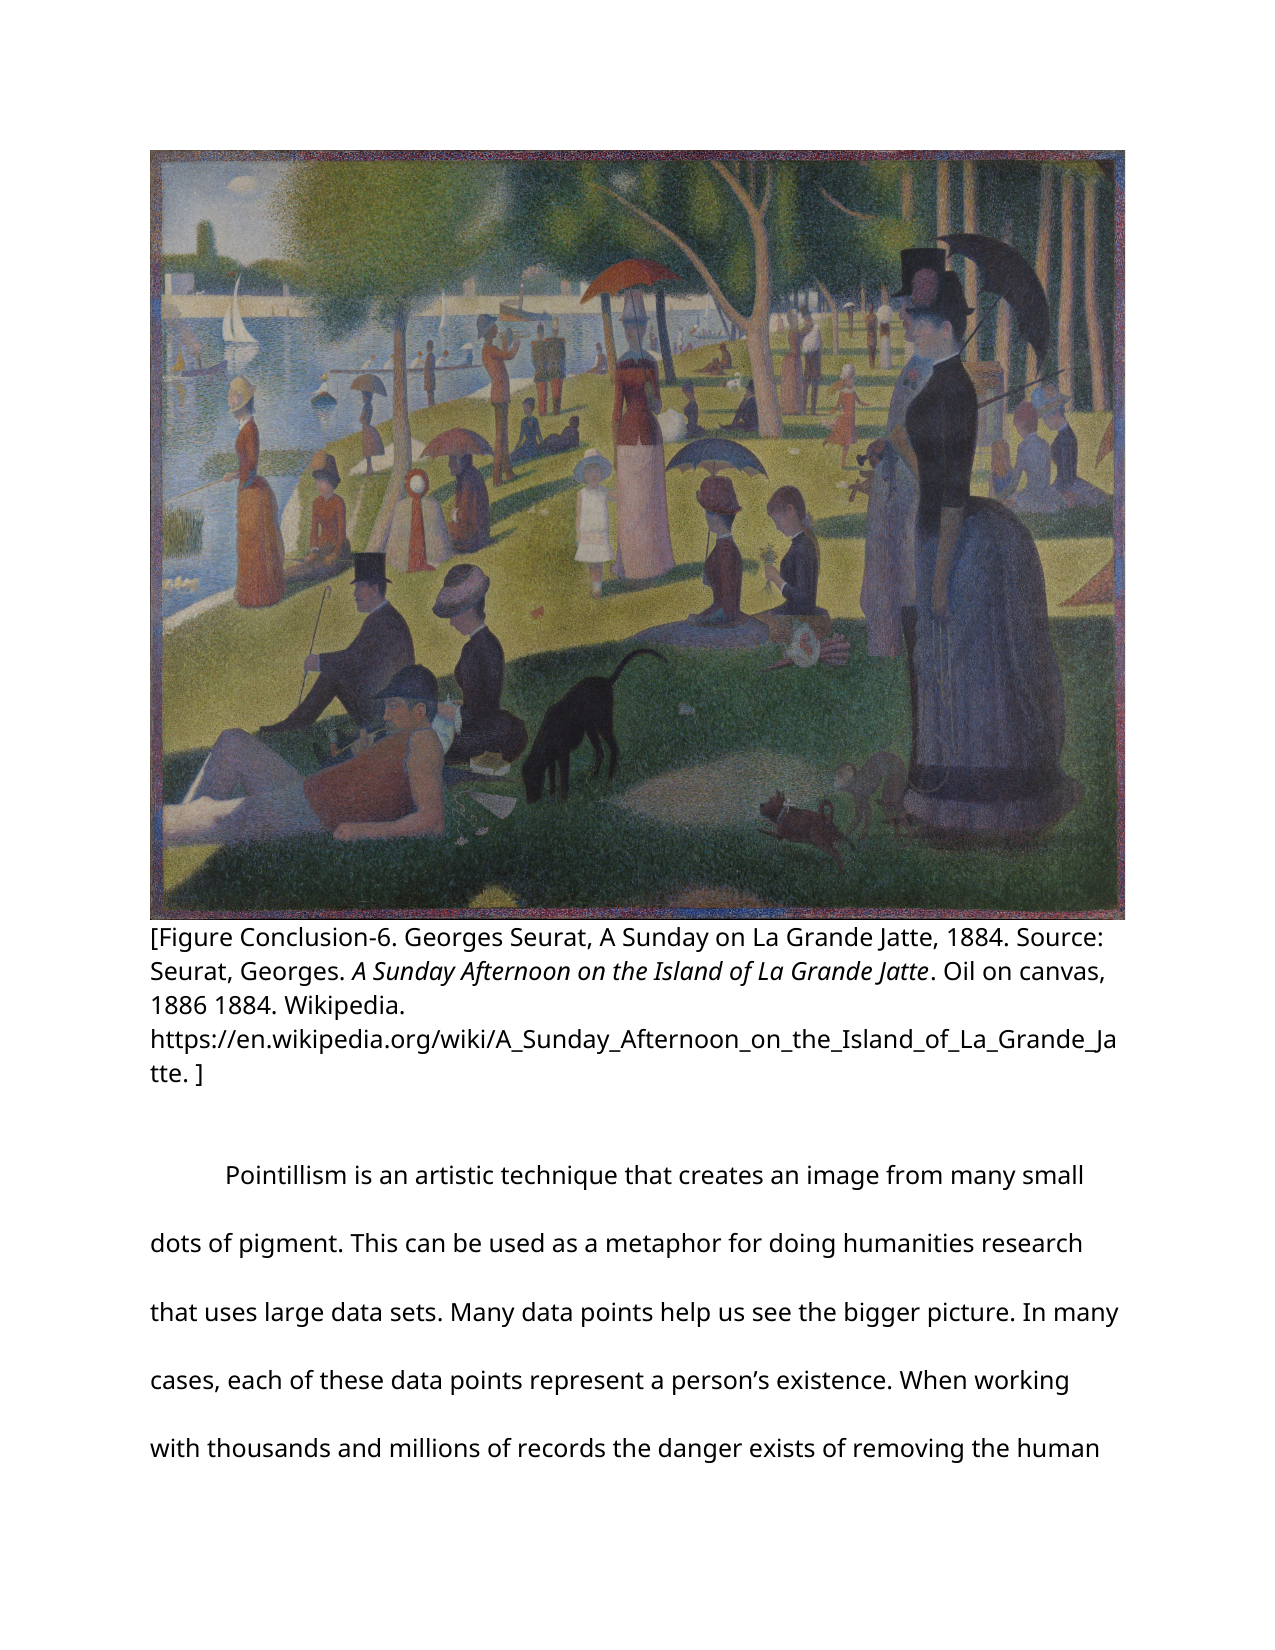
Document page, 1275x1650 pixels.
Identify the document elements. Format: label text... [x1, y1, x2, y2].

picture [150, 150, 1125, 920]
text [Figure Conclusion-6. Georges Seurat, A Sunday on La Grande Jatte, 1884. Source: Seurat, Georges. A Sunday Afternoon on the Island of La Grande Jatte. Oil on canvas, 1886 1884. Wikipedia. https://en.wikipedia.org/wiki/A_Sunday_Afternoon_on_the_Island_of_La_Grande_Jatte. ] [150, 920, 1125, 1090]
text Pointillism is an artistic technique that creates an image from many small dots of pigment. This can be used as a metaphor for doing humanities research that uses large data sets. Many data points help us see the bigger picture. In many cases, each of these data points represent a person’s existence. When working with thousands and millions of records the danger exists of removing the human [150, 1158, 1125, 1464]
